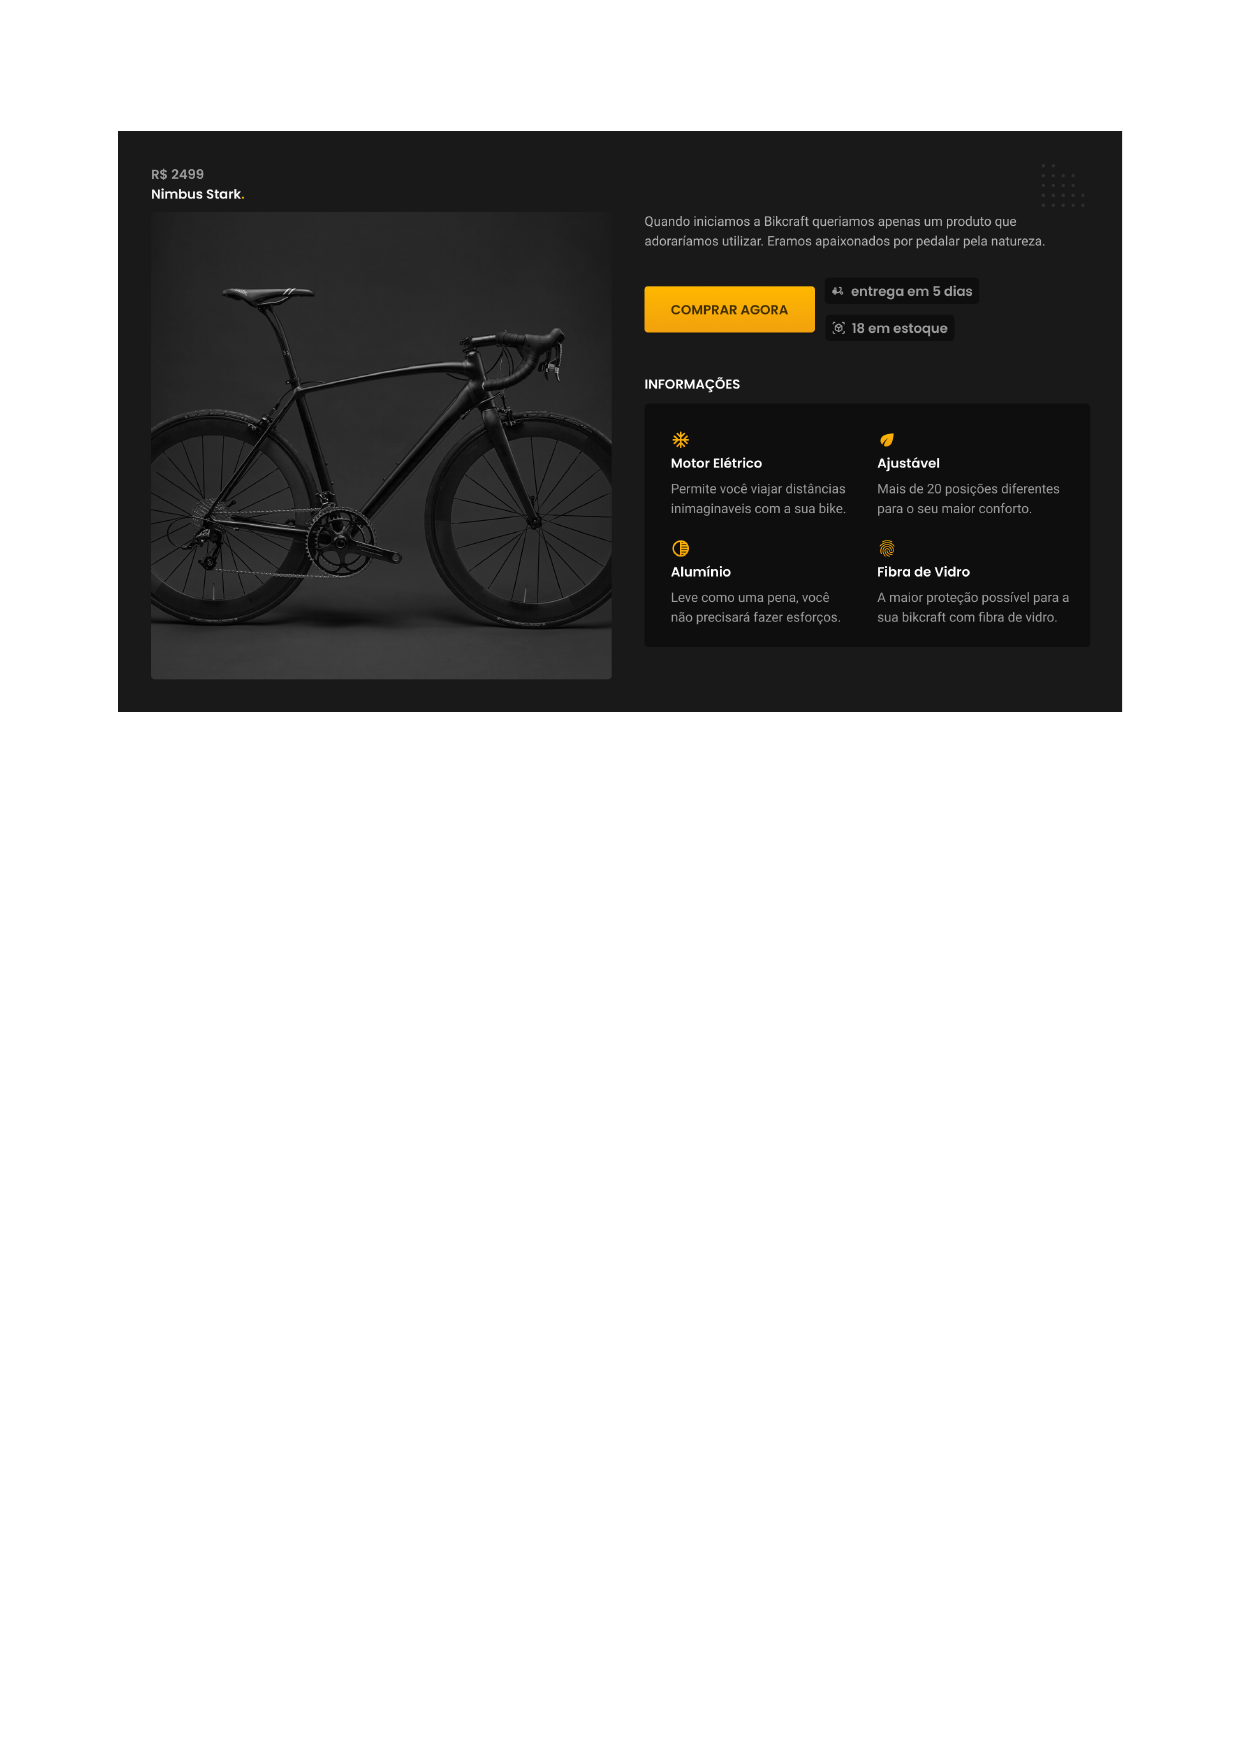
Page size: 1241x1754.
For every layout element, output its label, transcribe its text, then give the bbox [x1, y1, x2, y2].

list Acima de 30 - use entre 1x e 1.25x. Ex: 32/40 ou 64/72. [118, 1378, 1122, 1407]
list Corpo Exemplos: [118, 1171, 1122, 1199]
list Título [118, 1326, 1122, 1355]
list Medium: 21/32 (1.52), Google: 14/22 (1.57), Airbnb: 16/24 (1.5) [118, 1222, 1122, 1251]
picture [118, 131, 1123, 712]
text A altura de linha possui dependência direta com a escala e tipografia. [118, 911, 1122, 940]
list Título Exemplos: [118, 1482, 1122, 1511]
text 2. Altura de Linha [118, 813, 1122, 844]
list Corpo [118, 1015, 1122, 1044]
list Airbnb: 30/36 (1.2), Stripe: 94/98 (1.04), Medium: 46/56 (1.22) [118, 1534, 1122, 1562]
list Entre 14 e 24 - use entre 1.3x à 1.5x. Ex: 16/24 ou 24/36. [118, 1067, 1122, 1096]
